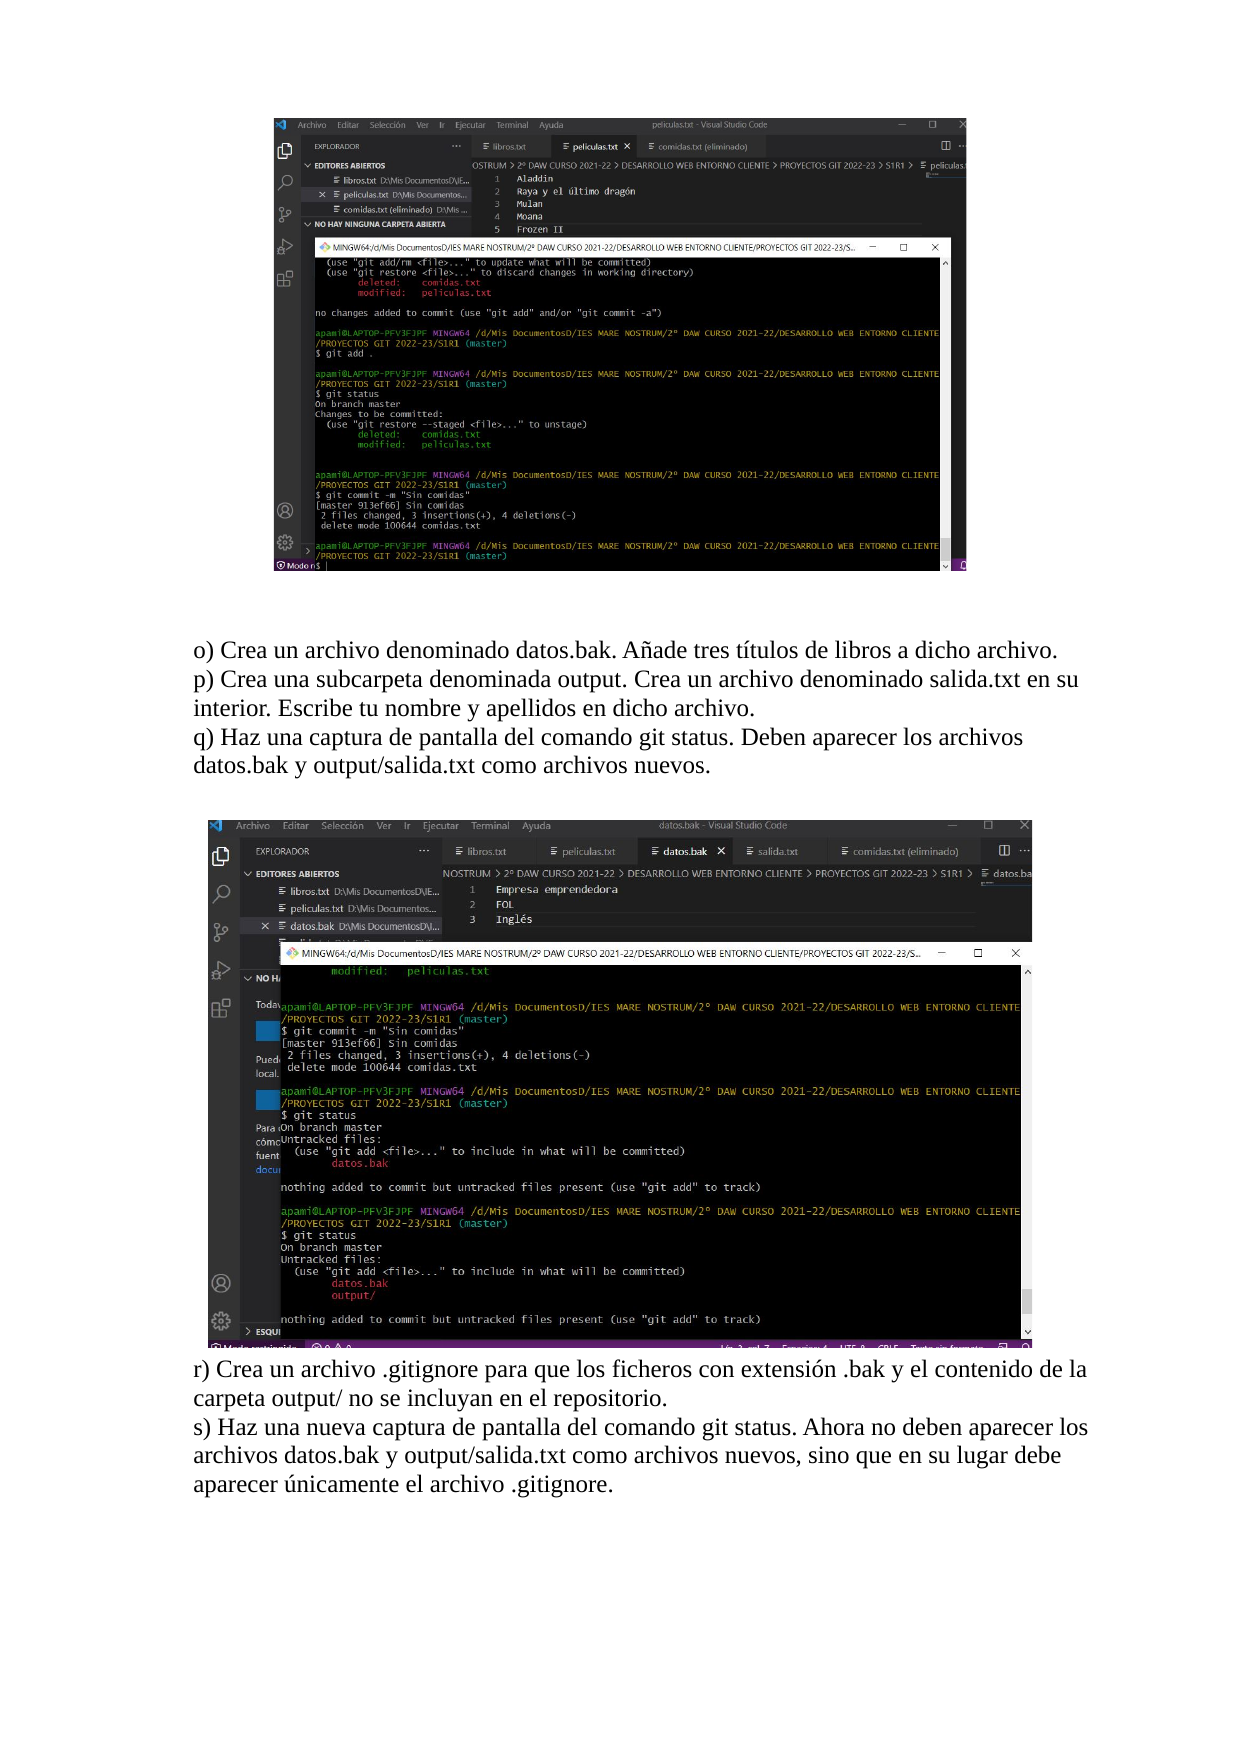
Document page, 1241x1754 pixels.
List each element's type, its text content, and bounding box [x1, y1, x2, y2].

picture [208, 820, 1033, 1348]
text p) Crea una subcarpeta denominada output. Crea un archivo denominado salida.txt en su interior. Escribe tu nombre y apellidos en dicho archivo. [118, 664, 1122, 722]
text r) Crea un archivo .gitignore para que los ficheros con extensión .bak y el contenido de la carpeta output/ no se incluyan en el repositorio. [118, 1354, 1122, 1412]
text q) Haz una captura de pantalla del comando git status. Deben aparecer los archivos datos.bak y output/salida.txt como archivos nuevos. [118, 722, 1122, 779]
text o) Crea un archivo denominado datos.bak. Añade tres títulos de libros a dicho archivo. [118, 636, 1122, 664]
picture [273, 118, 967, 571]
text s) Haz una nueva captura de pantalla del comando git status. Ahora no deben aparecer los archivos datos.bak y output/salida.txt como archivos nuevos, sino que en su lugar debe aparecer únicamente el archivo .gitignore. [118, 1412, 1122, 1498]
